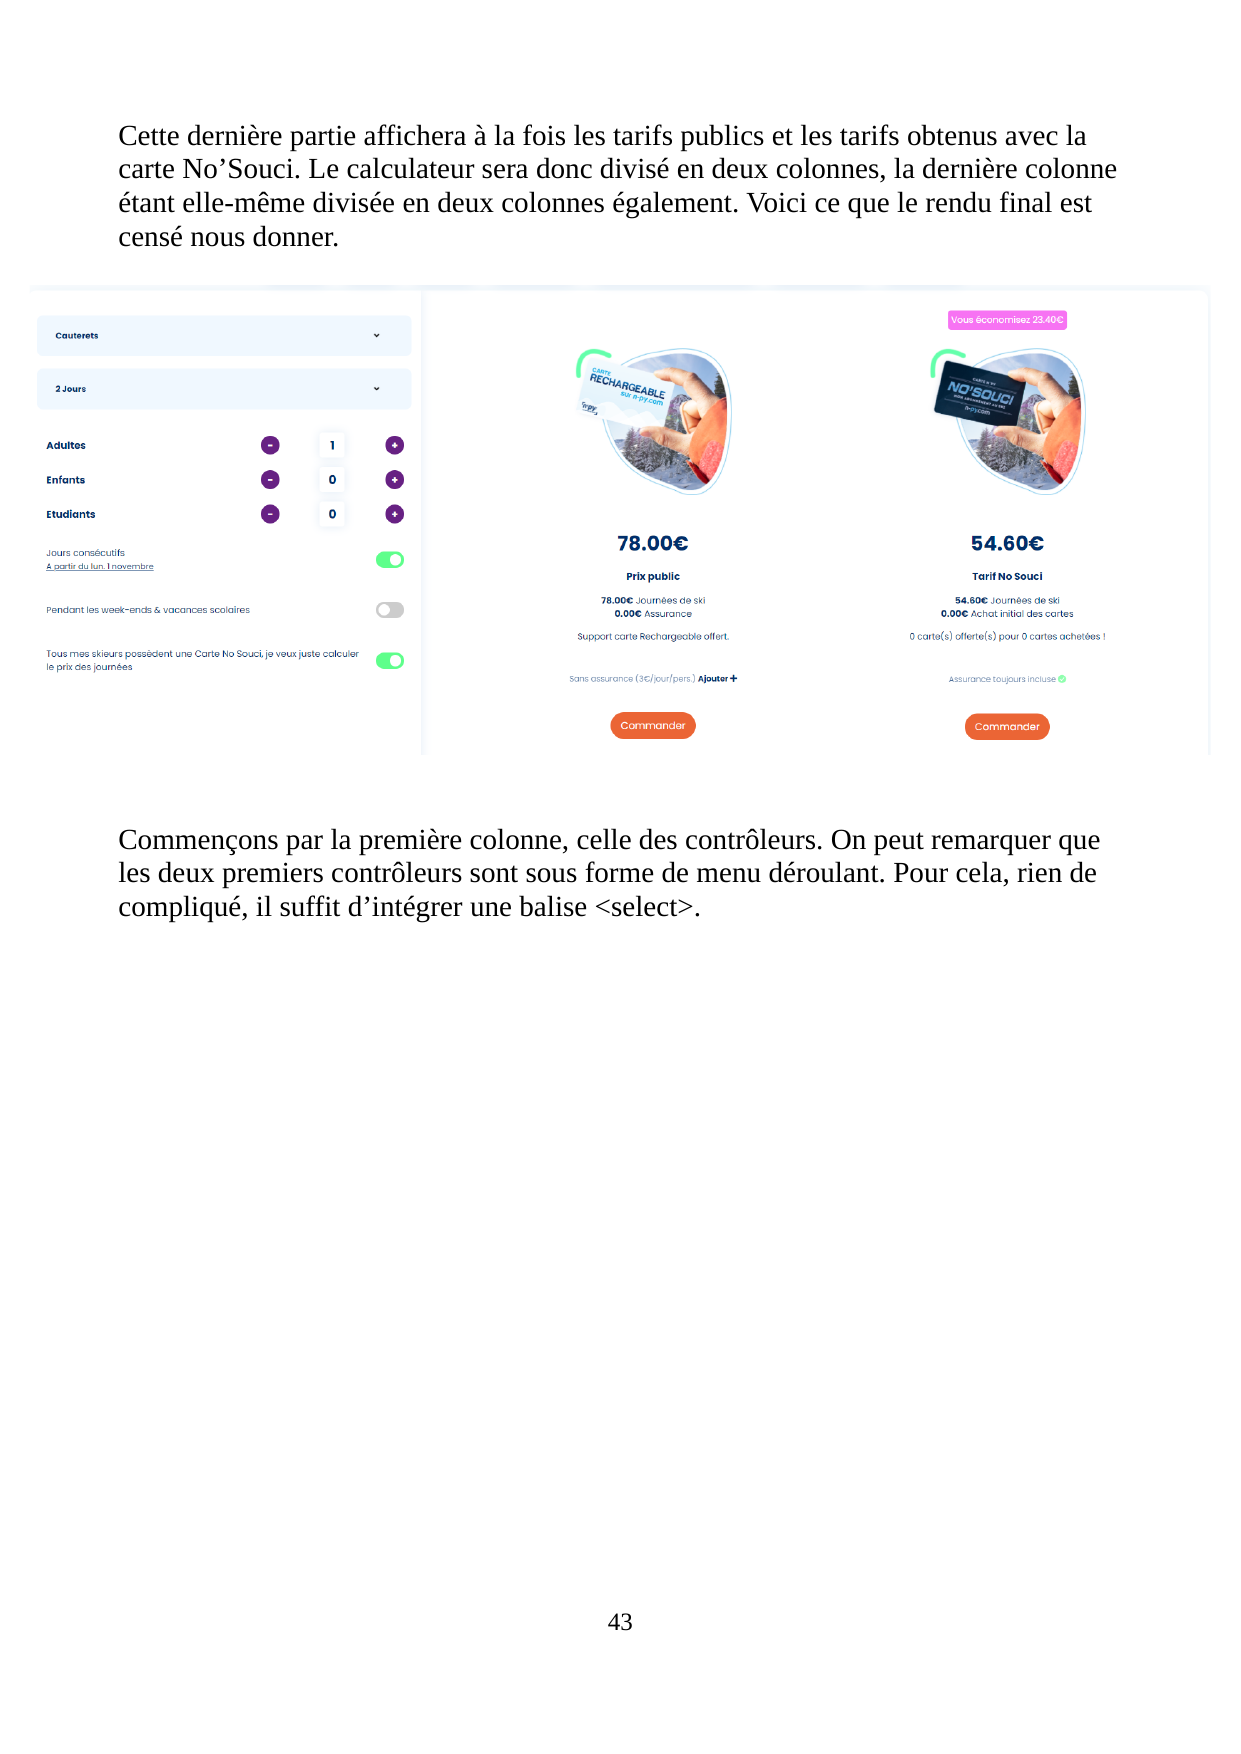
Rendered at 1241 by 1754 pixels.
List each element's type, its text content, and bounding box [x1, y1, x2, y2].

text Cette dernière partie affichera à la fois les tarifs publics et les tarifs obtenus avec la carte No’Souci. Le calculateur sera donc divisé en deux colonnes, la dernière colonne étant elle-même divisée en deux colonnes également. Voici ce que le rendu final est censé nous donner. [118, 118, 1122, 252]
text Commençons par la première colonne, celle des contrôleurs. On peut remarquer que les deux premiers contrôleurs sont sous forme de menu déroulant. Pour cela, rien de compliqué, il suffit d’intégrer une balise <select>. [118, 822, 1122, 922]
picture [29, 285, 1211, 755]
